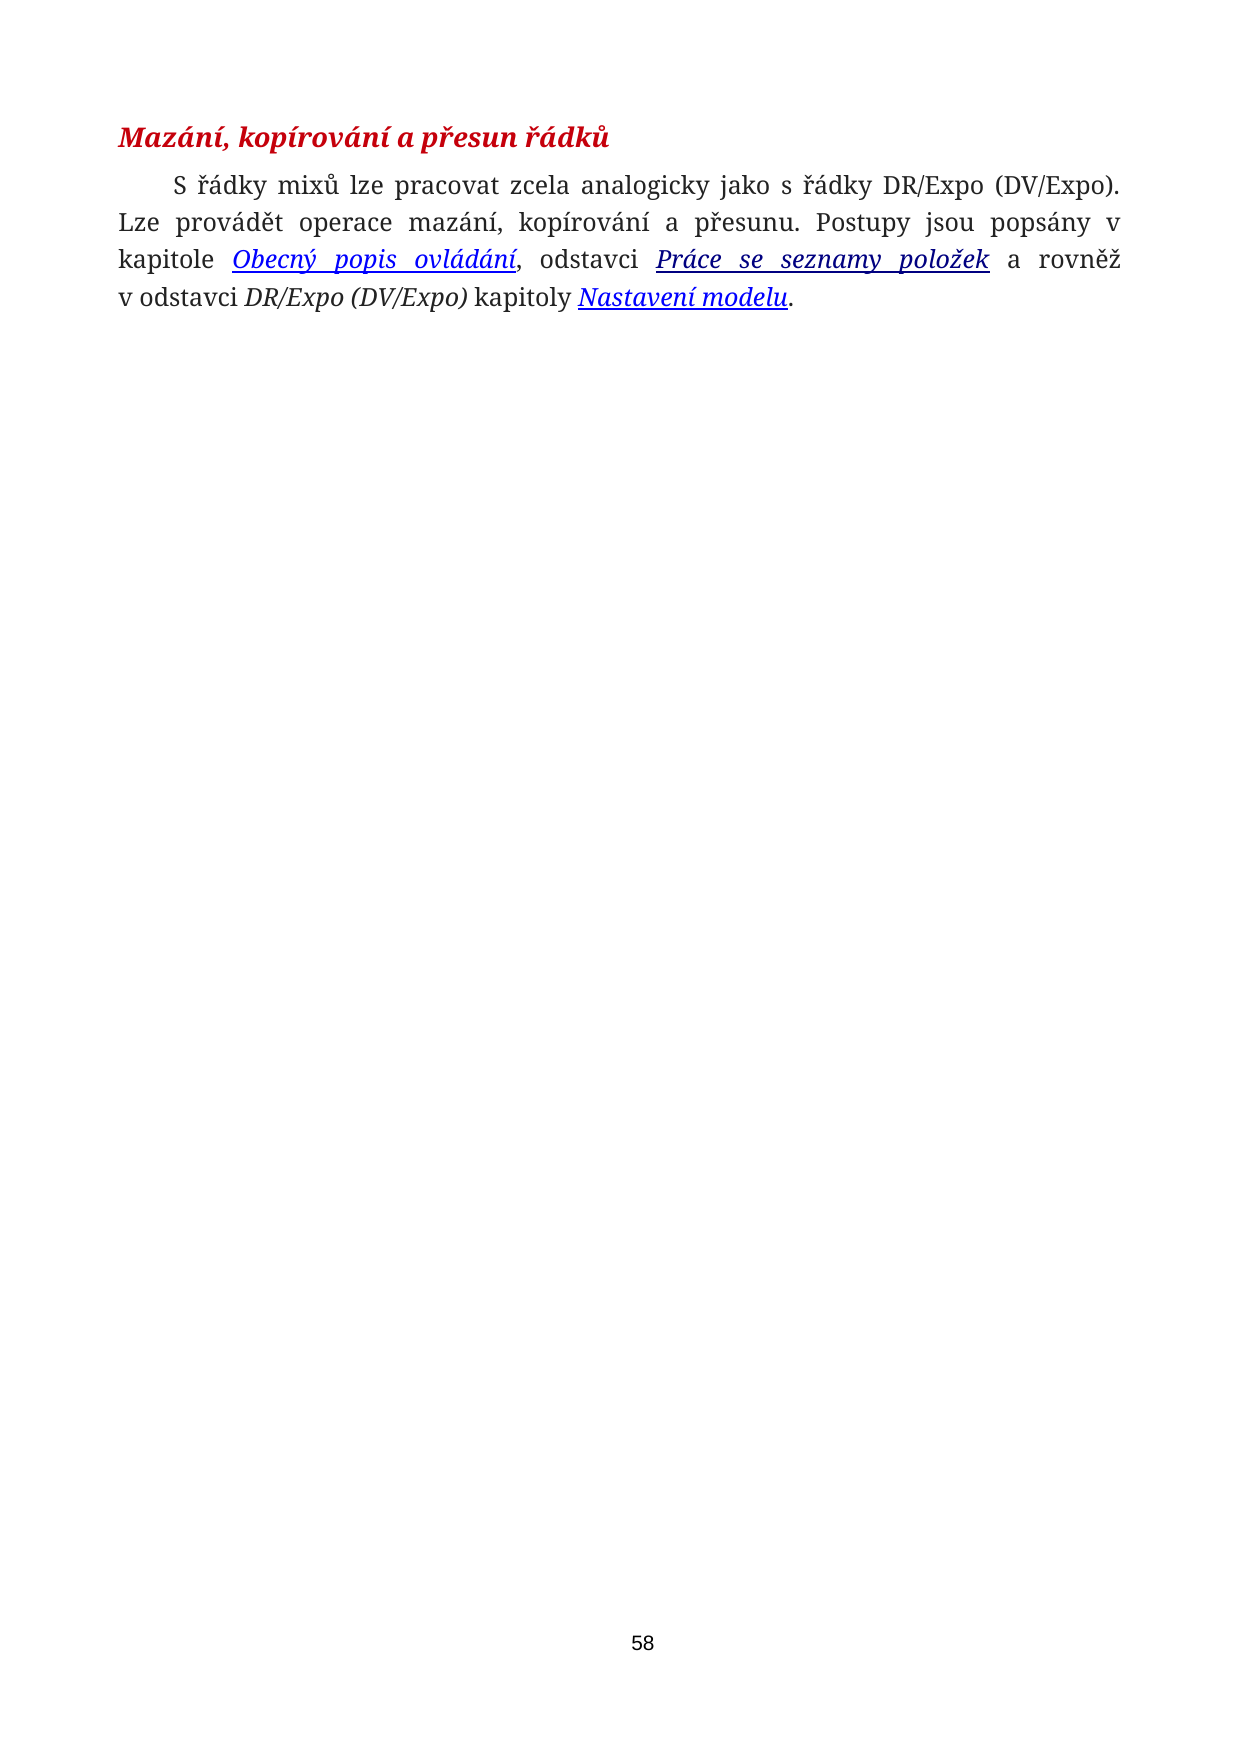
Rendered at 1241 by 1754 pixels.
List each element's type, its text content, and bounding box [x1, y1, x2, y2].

subtitle Mazání, kopírování a přesun řádků [118, 118, 1122, 155]
text S řádky mixů lze pracovat zcela analogicky jako s řádky DR/Expo (DV/Expo). Lze prová­dět operace mazání, kopírování a přesunu. Postupy jsou popsány v kapitole Obecný popis ovlá­dání, odstavci Práce se seznamy položek a rovněž v odstavci DR/Expo (DV/Expo) kapi­toly Nastavení modelu. [118, 167, 1122, 314]
